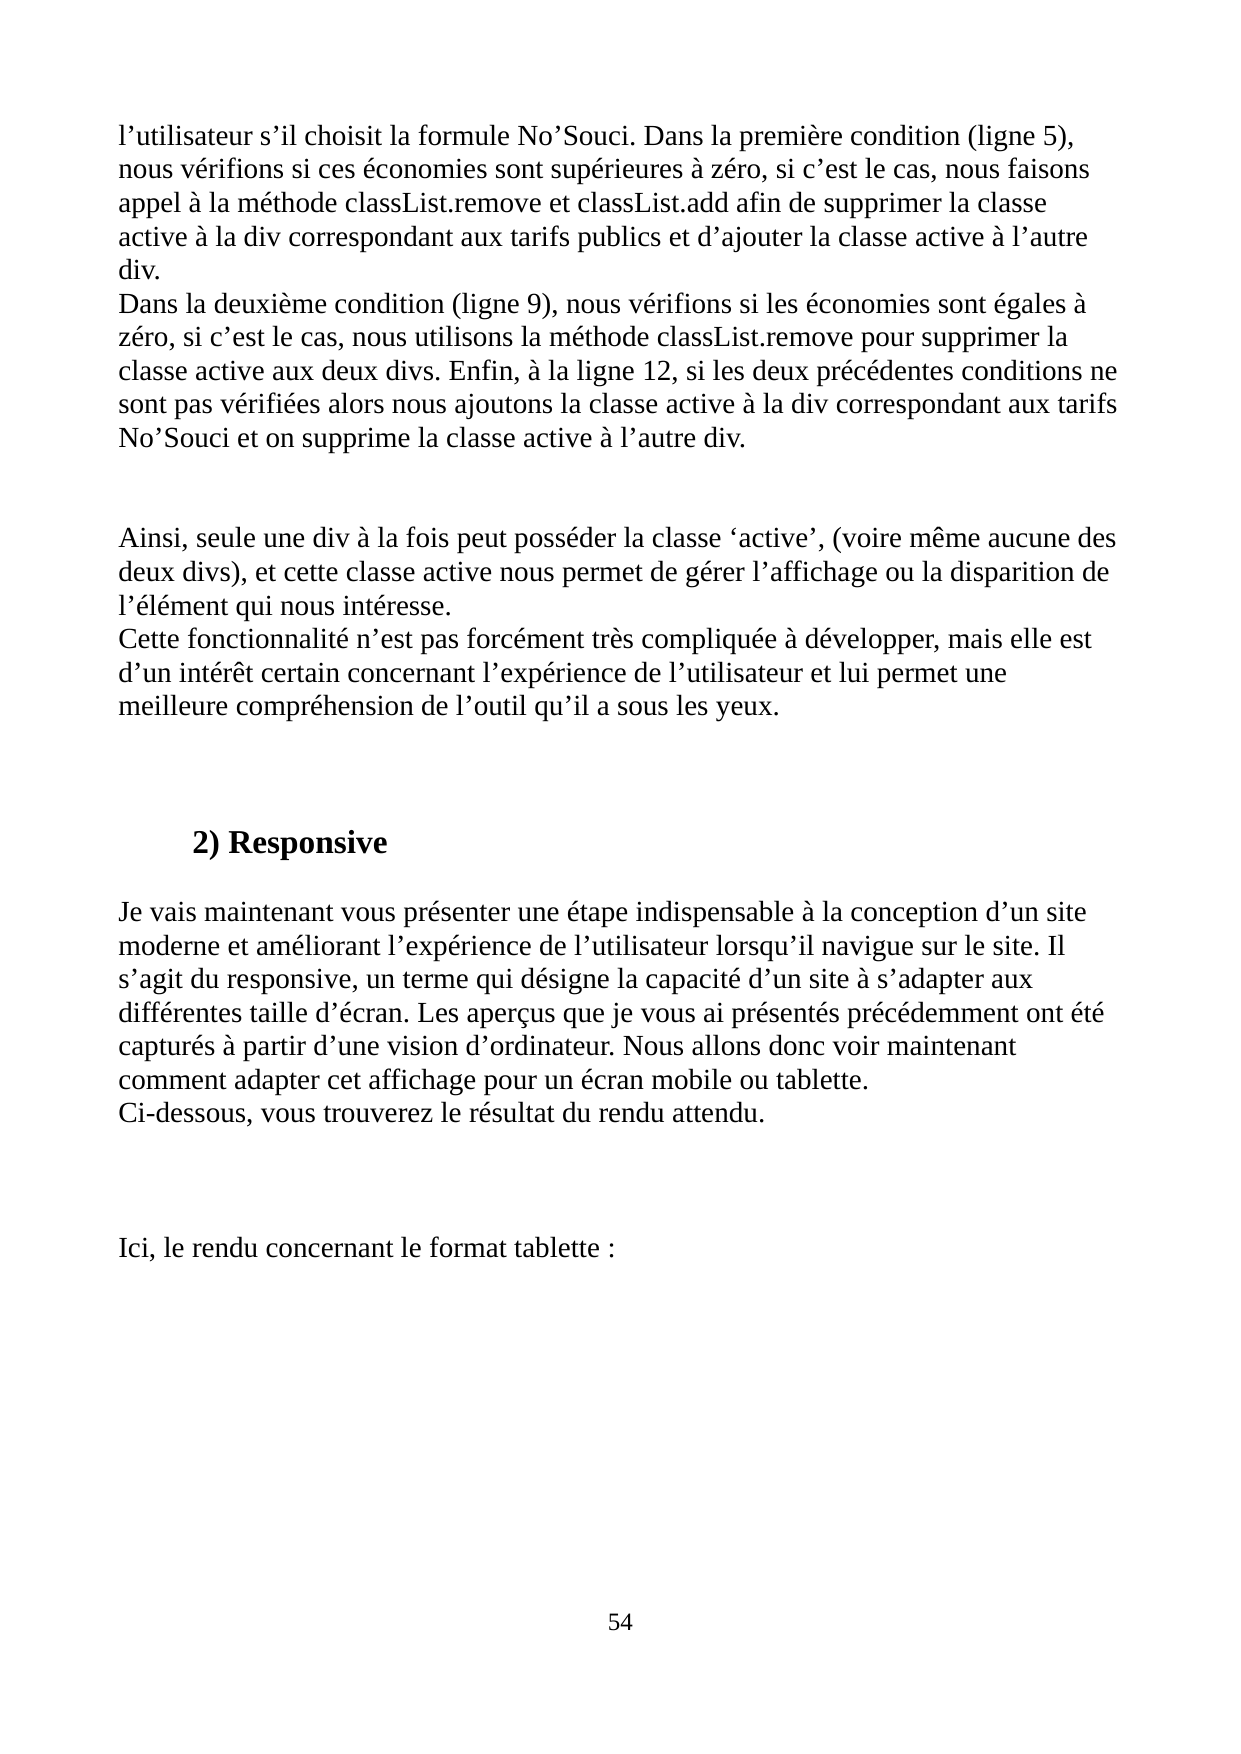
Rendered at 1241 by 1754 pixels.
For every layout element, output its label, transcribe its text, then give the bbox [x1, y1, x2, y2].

text Dans la deuxième condition (ligne 9), nous vérifions si les économies sont égales à zéro, si c’est le cas, nous utilisons la méthode classList.remove pour supprimer la classe active aux deux divs. Enfin, à la ligne 12, si les deux précédentes conditions ne sont pas vérifiées alors nous ajoutons la classe active à la div correspondant aux tarifs No’Souci et on supprime la classe active à l’autre div. [118, 286, 1122, 453]
text 2) Responsive [118, 822, 1122, 861]
text Ici, le rendu concernant le format tablette : [118, 1230, 1122, 1263]
text Cette fonctionnalité n’est pas forcément très compliquée à développer, mais elle est d’un intérêt certain concernant l’expérience de l’utilisateur et lui permet une meilleure compréhension de l’outil qu’il a sous les yeux. [118, 621, 1122, 722]
text l’utilisateur s’il choisit la formule No’Souci. Dans la première condition (ligne 5), nous vérifions si ces économies sont supérieures à zéro, si c’est le cas, nous faisons appel à la méthode classList.remove et classList.add afin de supprimer la classe active à la div correspondant aux tarifs publics et d’ajouter la classe active à l’autre div. [118, 118, 1122, 286]
text Ainsi, seule une div à la fois peut posséder la classe ‘active’, (voire même aucune des deux divs), et cette classe active nous permet de gérer l’affichage ou la disparition de l’élément qui nous intéresse. [118, 521, 1122, 621]
text Ci-dessous, vous trouverez le résultat du rendu attendu. [118, 1096, 1122, 1129]
text Je vais maintenant vous présenter une étape indispensable à la conception d’un site moderne et améliorant l’expérience de l’utilisateur lorsqu’il navigue sur le site. Il s’agit du responsive, un terme qui désigne la capacité d’un site à s’adapter aux différentes taille d’écran. Les aperçus que je vous ai présentés précédemment ont été capturés à partir d’une vision d’ordinateur. Nous allons donc voir maintenant comment adapter cet affichage pour un écran mobile ou tablette. [118, 894, 1122, 1096]
